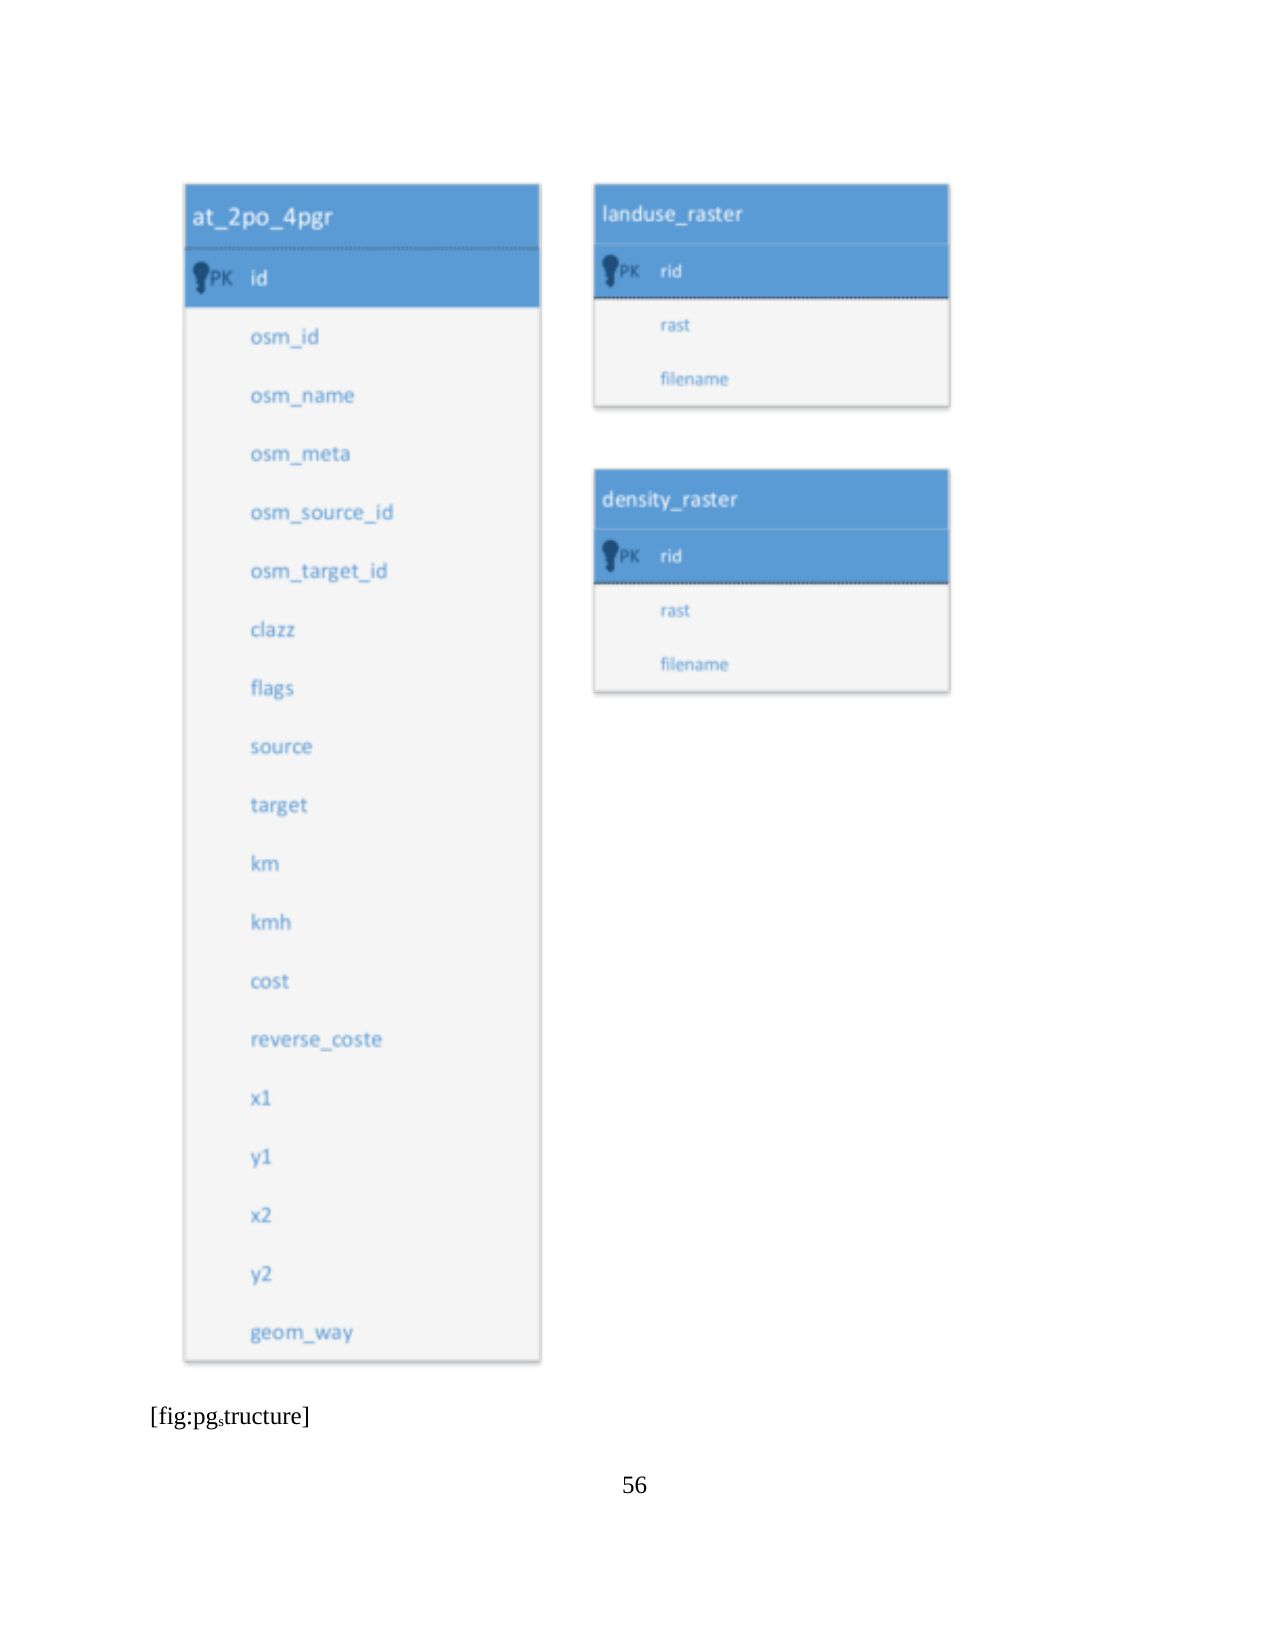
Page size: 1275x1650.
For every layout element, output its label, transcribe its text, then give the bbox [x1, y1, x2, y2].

text [fig:pgstructure] [150, 150, 1125, 1430]
picture [150, 150, 984, 1396]
